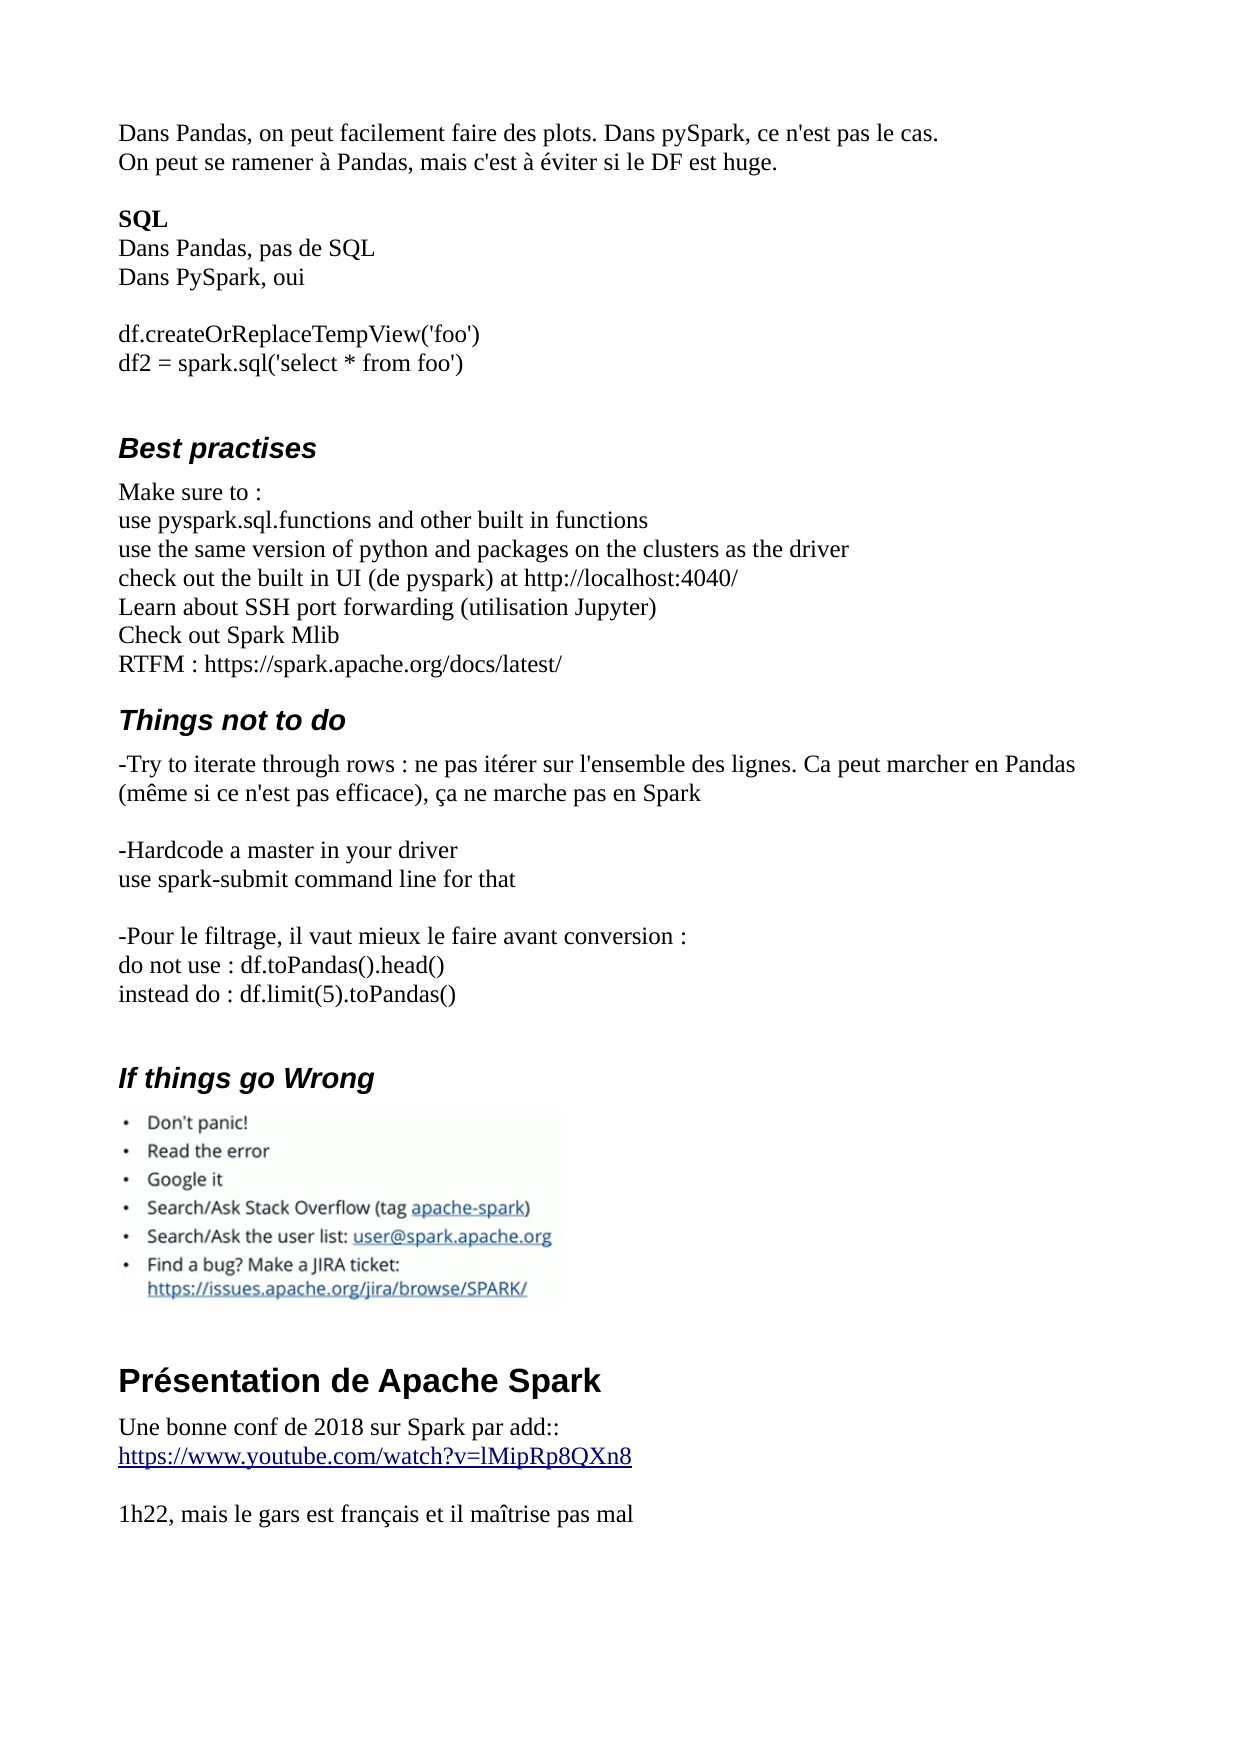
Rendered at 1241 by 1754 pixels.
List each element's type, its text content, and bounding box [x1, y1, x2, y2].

text use pyspark.sql.functions and other built in functions [118, 505, 1122, 534]
subtitle If things go Wrong [118, 1061, 1122, 1095]
text df2 = spark.sql('select * from foo') [118, 348, 1122, 377]
picture [118, 1107, 564, 1308]
text do not use : df.toPandas().head() [118, 950, 1122, 979]
text Une bonne conf de 2018 sur Spark par add:: [118, 1412, 1122, 1441]
text Make sure to : [118, 477, 1122, 505]
text Dans Pandas, pas de SQL [118, 233, 1122, 262]
text https://www.youtube.com/watch?v=lMipRp8QXn8 [118, 1441, 1122, 1470]
text -Pour le filtrage, il vaut mieux le faire avant conversion : [118, 921, 1122, 950]
text df.createOrReplaceTempView('foo') [118, 319, 1122, 348]
text RTFM : https://spark.apache.org/docs/latest/ [118, 649, 1122, 678]
text 1h22, mais le gars est français et il maîtrise pas mal [118, 1499, 1122, 1527]
text Dans PySpark, oui [118, 262, 1122, 291]
text -Try to iterate through rows : ne pas itérer sur l'ensemble des lignes. Ca peut marcher en Pandas (même si ce n'est pas efficace), ça ne marche pas en Spark [118, 749, 1122, 806]
subtitle Présentation de Apache Spark [118, 1361, 1122, 1400]
text use spark-submit command line for that [118, 864, 1122, 893]
text On peut se ramener à Pandas, mais c'est à éviter si le DF est huge. [118, 147, 1122, 176]
text Dans Pandas, on peut facilement faire des plots. Dans pySpark, ce n'est pas le cas. [118, 118, 1122, 147]
text check out the built in UI (de pyspark) at http://localhost:4040/ [118, 563, 1122, 592]
text Check out Spark Mlib [118, 620, 1122, 649]
text instead do : df.limit(5).toPandas() [118, 979, 1122, 1008]
subtitle Best practises [118, 431, 1122, 464]
text Learn about SSH port forwarding (utilisation Jupyter) [118, 592, 1122, 620]
text use the same version of python and packages on the clusters as the driver [118, 534, 1122, 563]
text SQL [118, 204, 1122, 233]
text -Hardcode a master in your driver [118, 835, 1122, 864]
subtitle Things not to do [118, 703, 1122, 736]
